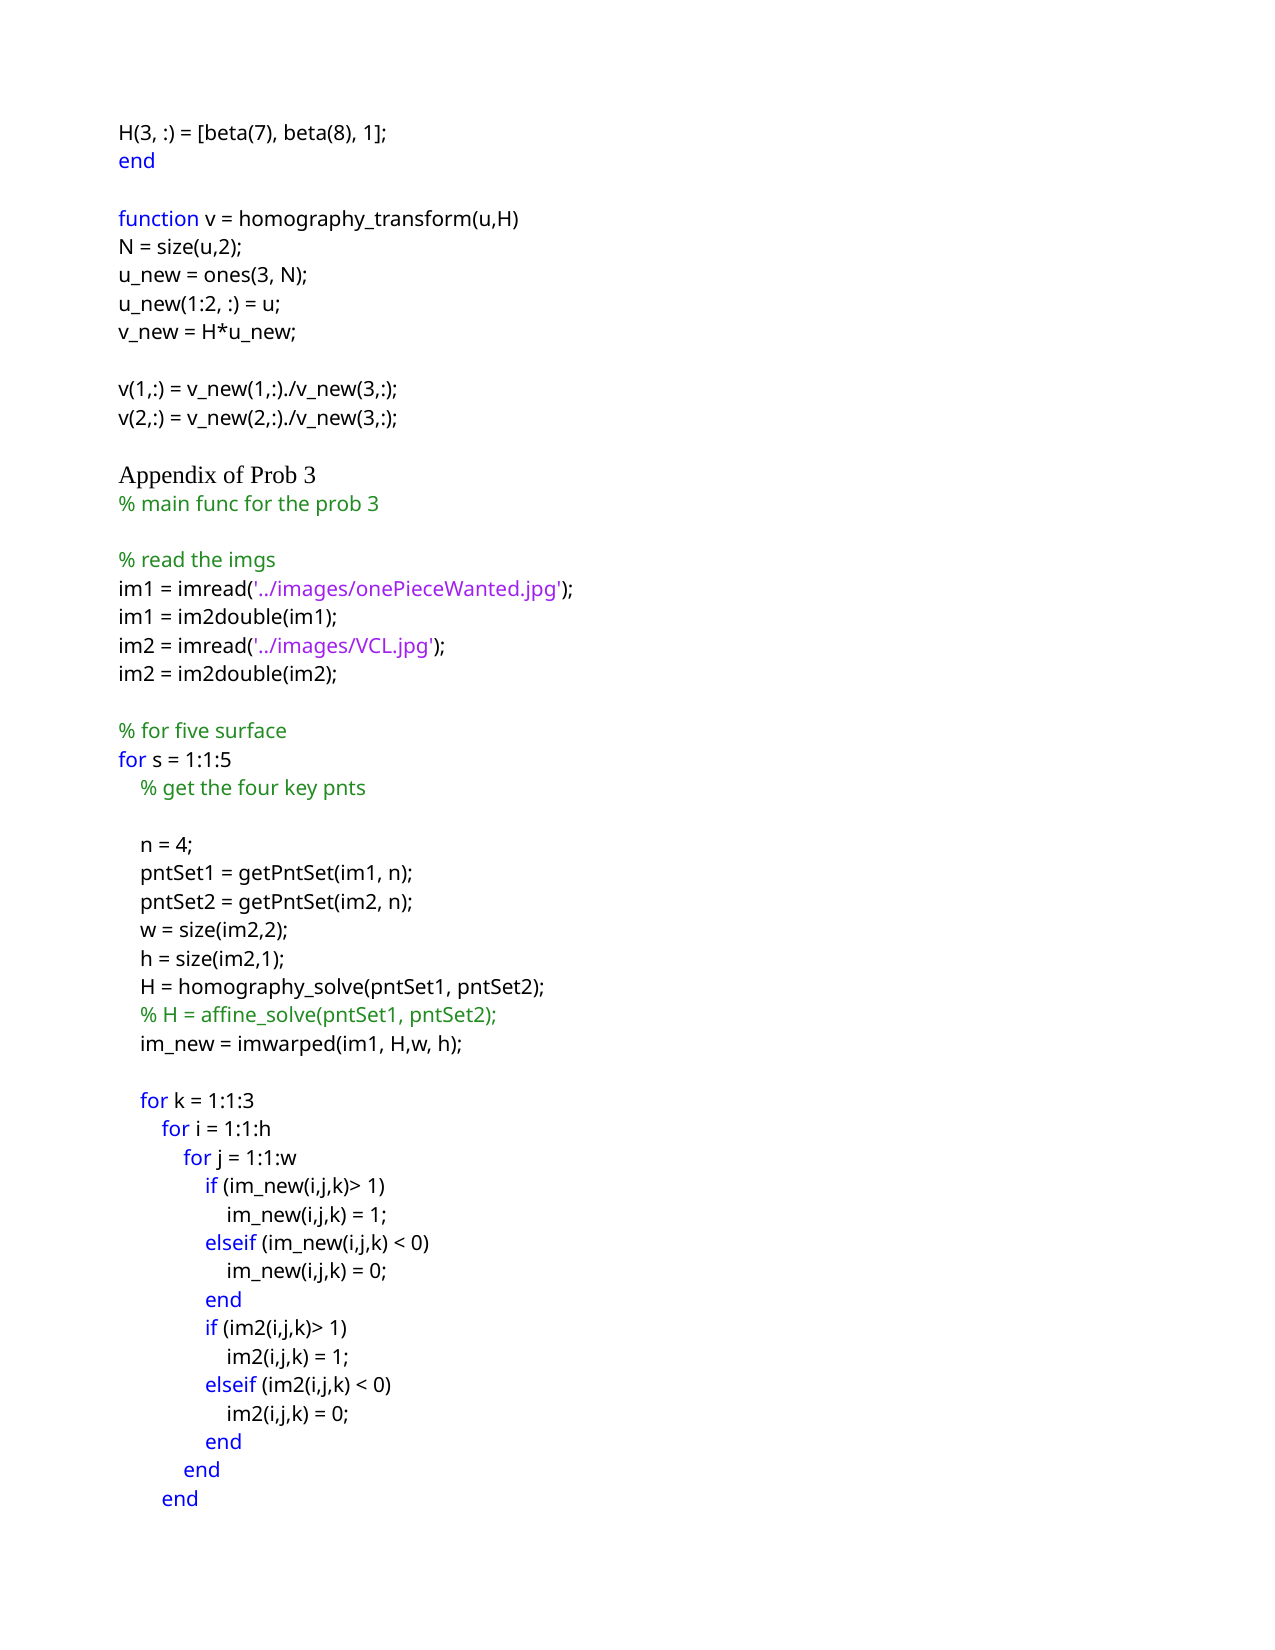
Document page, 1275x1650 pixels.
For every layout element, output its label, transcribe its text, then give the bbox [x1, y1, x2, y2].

text if (im2(i,j,k)> 1) [118, 1313, 1157, 1342]
text im2 = imread('../images/VCL.jpg'); [118, 631, 1157, 659]
text end [118, 147, 1157, 175]
text v_new = H*u_new; [118, 317, 1157, 346]
text for k = 1:1:3 [118, 1086, 1157, 1114]
text pntSet2 = getPntSet(im2, n); [118, 887, 1157, 915]
text % read the imgs [118, 546, 1157, 574]
text im2(i,j,k) = 1; [118, 1342, 1157, 1370]
text end [118, 1427, 1157, 1456]
text % main func for the prob 3 [118, 489, 1157, 517]
text h = size(im2,1); [118, 944, 1157, 972]
text im_new(i,j,k) = 1; [118, 1200, 1157, 1228]
text im1 = im2double(im1); [118, 602, 1157, 631]
text H(3, :) = [beta(7), beta(8), 1]; [118, 118, 1157, 147]
text u_new = ones(3, N); [118, 261, 1157, 289]
text elseif (im2(i,j,k) < 0) [118, 1370, 1157, 1399]
text N = size(u,2); [118, 232, 1157, 261]
text im1 = imread('../images/onePieceWanted.jpg'); [118, 574, 1157, 602]
text end [118, 1456, 1157, 1484]
text im_new(i,j,k) = 0; [118, 1257, 1157, 1285]
text end [118, 1285, 1157, 1313]
text Appendix of Prob 3 [118, 460, 1157, 489]
text % H = affine_solve(pntSet1, pntSet2); [118, 1001, 1157, 1029]
text v(1,:) = v_new(1,:)./v_new(3,:); [118, 374, 1157, 403]
text % for five surface [118, 716, 1157, 745]
text im2 = im2double(im2); [118, 659, 1157, 688]
text for j = 1:1:w [118, 1143, 1157, 1171]
text end [118, 1484, 1157, 1512]
text H = homography_solve(pntSet1, pntSet2); [118, 972, 1157, 1001]
text elseif (im_new(i,j,k) < 0) [118, 1228, 1157, 1257]
text for i = 1:1:h [118, 1114, 1157, 1143]
text for s = 1:1:5 [118, 745, 1157, 773]
text v(2,:) = v_new(2,:)./v_new(3,:); [118, 403, 1157, 431]
text function v = homography_transform(u,H) [118, 204, 1157, 232]
text w = size(im2,2); [118, 915, 1157, 944]
text u_new(1:2, :) = u; [118, 289, 1157, 317]
text im_new = imwarped(im1, H,w, h); [118, 1029, 1157, 1057]
text if (im_new(i,j,k)> 1) [118, 1171, 1157, 1200]
text pntSet1 = getPntSet(im1, n); [118, 858, 1157, 887]
text % get the four key pnts [118, 773, 1157, 802]
text n = 4; [118, 830, 1157, 858]
text im2(i,j,k) = 0; [118, 1399, 1157, 1427]
